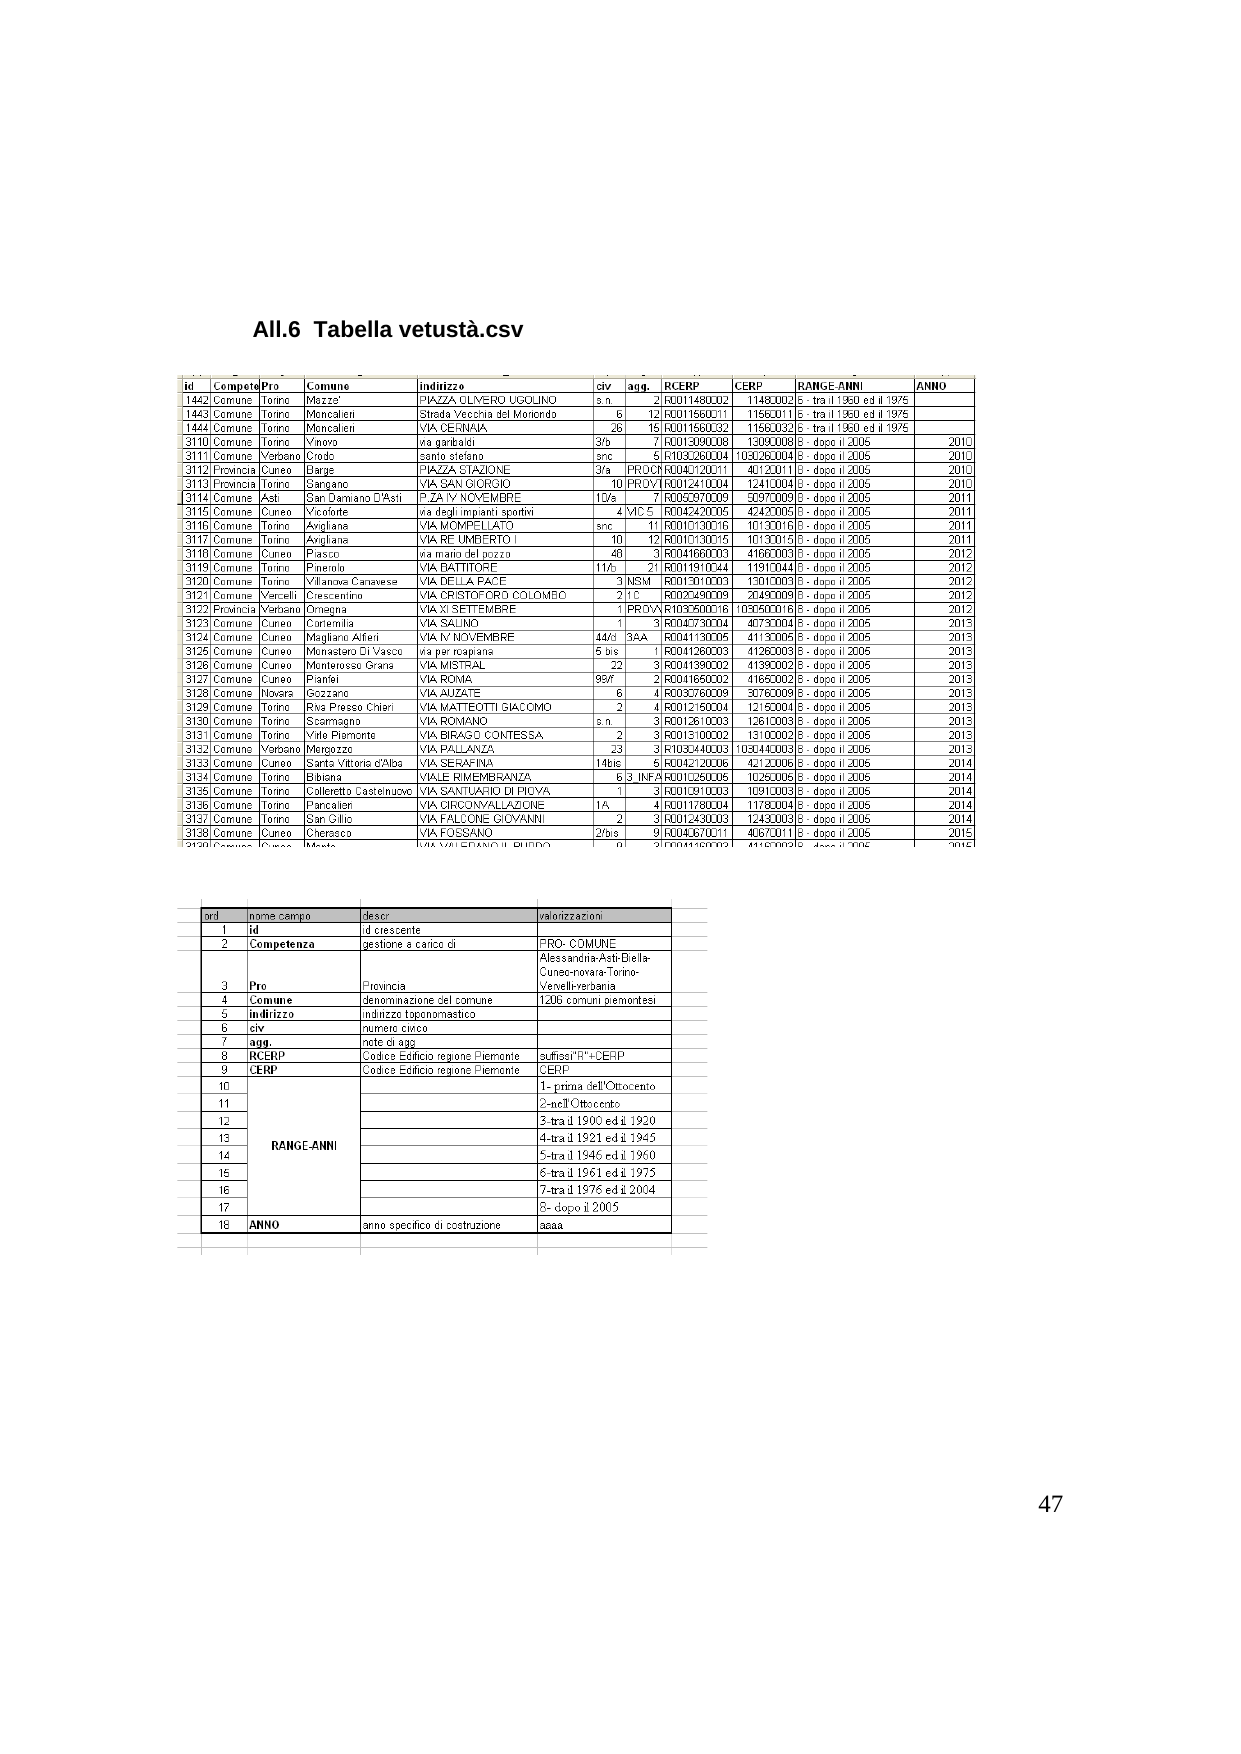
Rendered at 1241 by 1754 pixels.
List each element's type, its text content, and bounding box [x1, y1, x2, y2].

picture [177, 899, 708, 1255]
subtitle All.6 Tabella vetustà.csv [177, 316, 1063, 343]
picture [177, 375, 977, 847]
